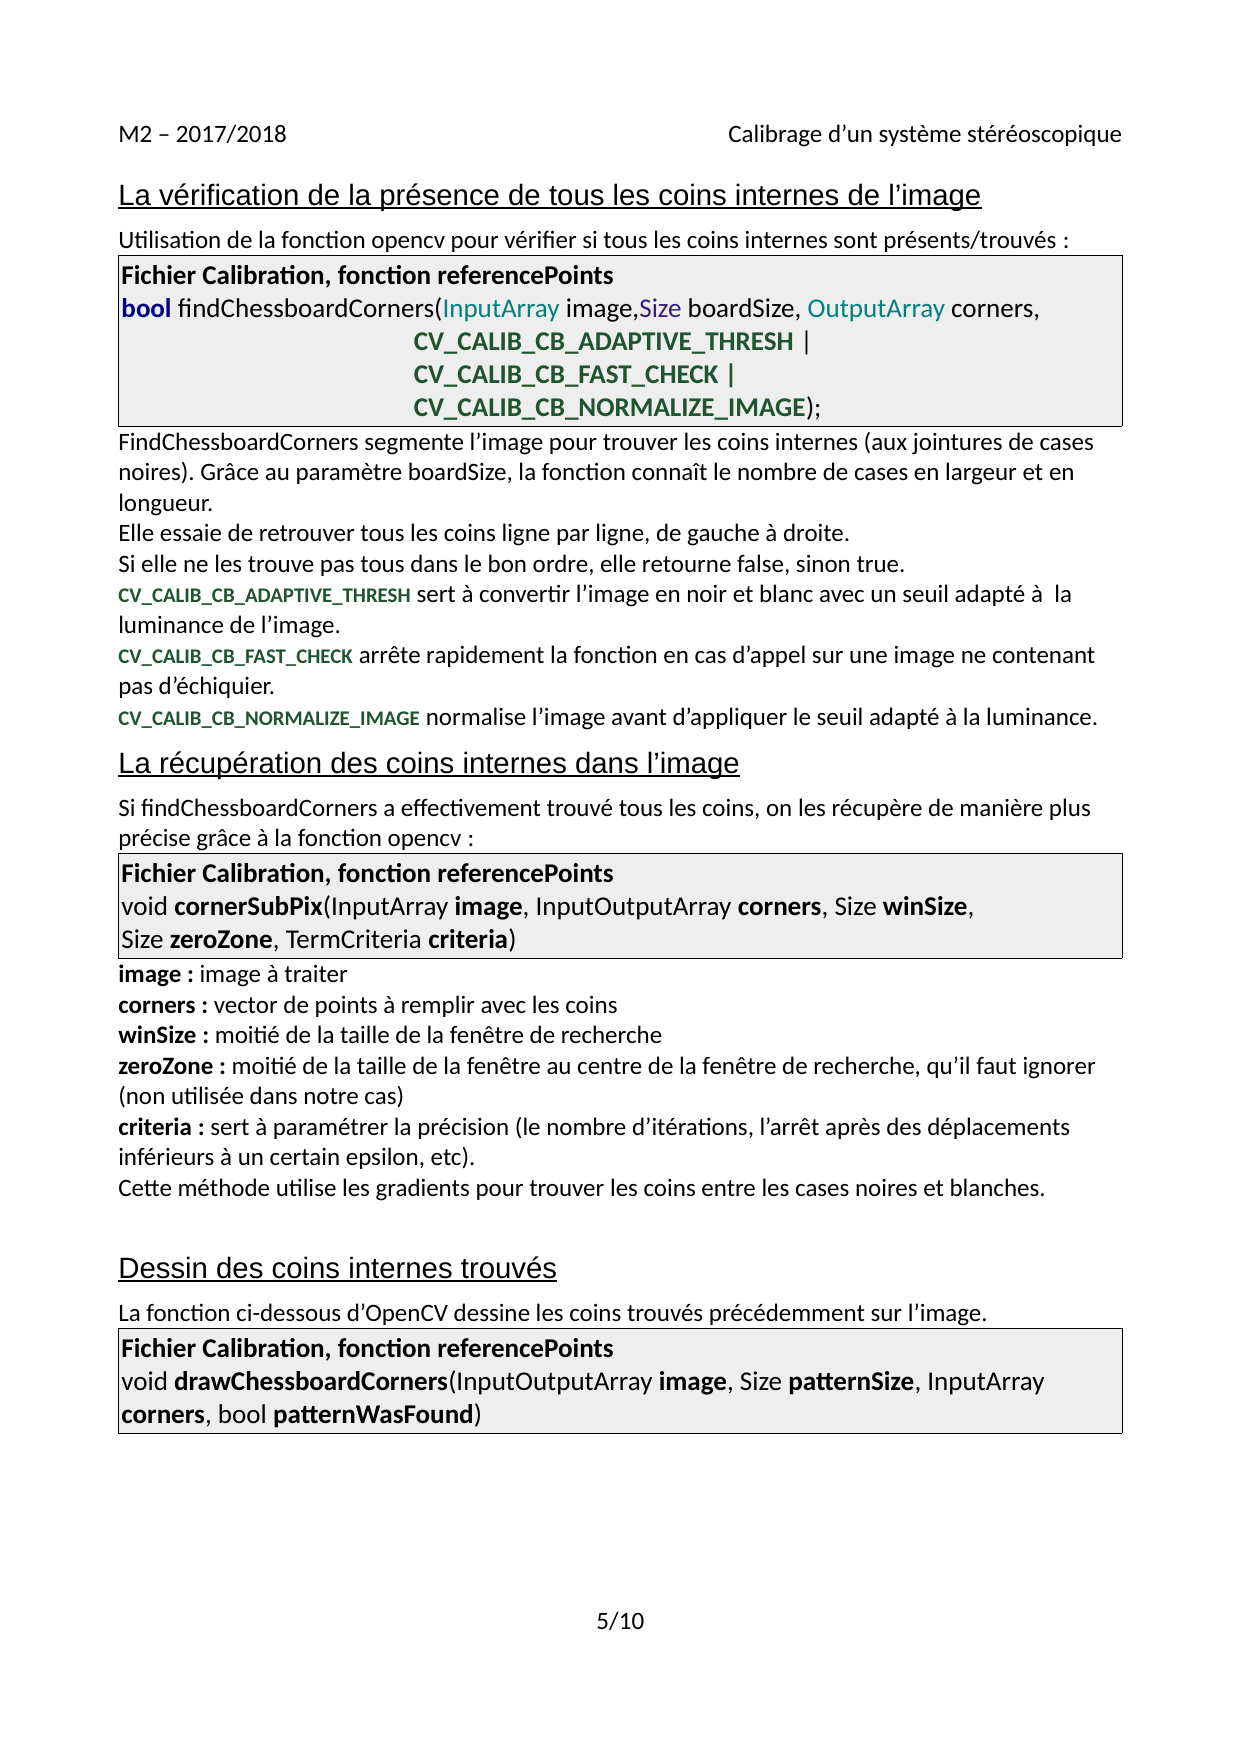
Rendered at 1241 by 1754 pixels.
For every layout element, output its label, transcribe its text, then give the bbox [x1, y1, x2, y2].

text winSize : moitié de la taille de la fenêtre de recherche [118, 1019, 1122, 1050]
text corners : vector de points à remplir avec les coins [118, 989, 1122, 1019]
text void cornerSubPix(InputArray image, InputOutputArray corners, Size winSize, Size zeroZone, TermCriteria criteria) [119, 886, 1122, 958]
text criteria : sert à paramétrer la précision (le nombre d’itérations, l’arrêt après des déplacements inférieurs à un certain epsilon, etc). [118, 1111, 1122, 1172]
text Fichier Calibration, fonction referencePoints [119, 1329, 1122, 1361]
text Fichier Calibration, fonction referencePoints [119, 256, 1122, 288]
text void drawChessboardCorners(InputOutputArray image, Size patternSize, InputArray corners, bool patternWasFound) [119, 1361, 1122, 1433]
text Utilisation de la fonction opencv pour vérifier si tous les coins internes sont présents/trouvés : [118, 224, 1122, 255]
text bool findChessboardCorners(InputArray image,Size boardSize, OutputArray corners, [119, 288, 1122, 321]
text image : image à traiter [118, 959, 1122, 989]
subtitle La récupération des coins internes dans l’image [118, 746, 1122, 779]
subtitle La vérification de la présence de tous les coins internes de l’image [118, 178, 1122, 212]
text Cette méthode utilise les gradients pour trouver les coins entre les cases noires et blanches. [118, 1172, 1122, 1202]
text Fichier Calibration, fonction referencePoints [119, 854, 1122, 886]
text Si findChessboardCorners a effectivement trouvé tous les coins, on les récupère de manière plus précise grâce à la fonction opencv : [118, 792, 1122, 853]
text zeroZone : moitié de la taille de la fenêtre au centre de la fenêtre de recherche, qu’il faut ignorer (non utilisée dans notre cas) [118, 1050, 1122, 1111]
subtitle Dessin des coins internes trouvés [118, 1251, 1122, 1285]
text CV_CALIB_CB_ADAPTIVE_THRESH | CV_CALIB_CB_FAST_CHECK | CV_CALIB_CB_NORMALIZE_IMAGE); [119, 321, 1122, 426]
text La fonction ci-dessous d’OpenCV dessine les coins trouvés précédemment sur l’image. [118, 1297, 1122, 1328]
text FindChessboardCorners segmente l’image pour trouver les coins internes (aux jointures de cases noires). Grâce au paramètre boardSize, la fonction connaît le nombre de cases en largeur et en longueur. Elle essaie de retrouver tous les coins ligne par ligne, de gauche à droite. Si elle ne les trouve pas tous dans le bon ordre, elle retourne false, sinon true. CV_CALIB_CB_ADAPTIVE_THRESH sert à convertir l’image en noir et blanc avec un seuil adapté à la luminance de l’image. CV_CALIB_CB_FAST_CHECK arrête rapidement la fonction en cas d’appel sur une image ne contenant pas d’échiquier. CV_CALIB_CB_NORMALIZE_IMAGE normalise l’image avant d’appliquer le seuil adapté à la luminance. [118, 427, 1122, 731]
